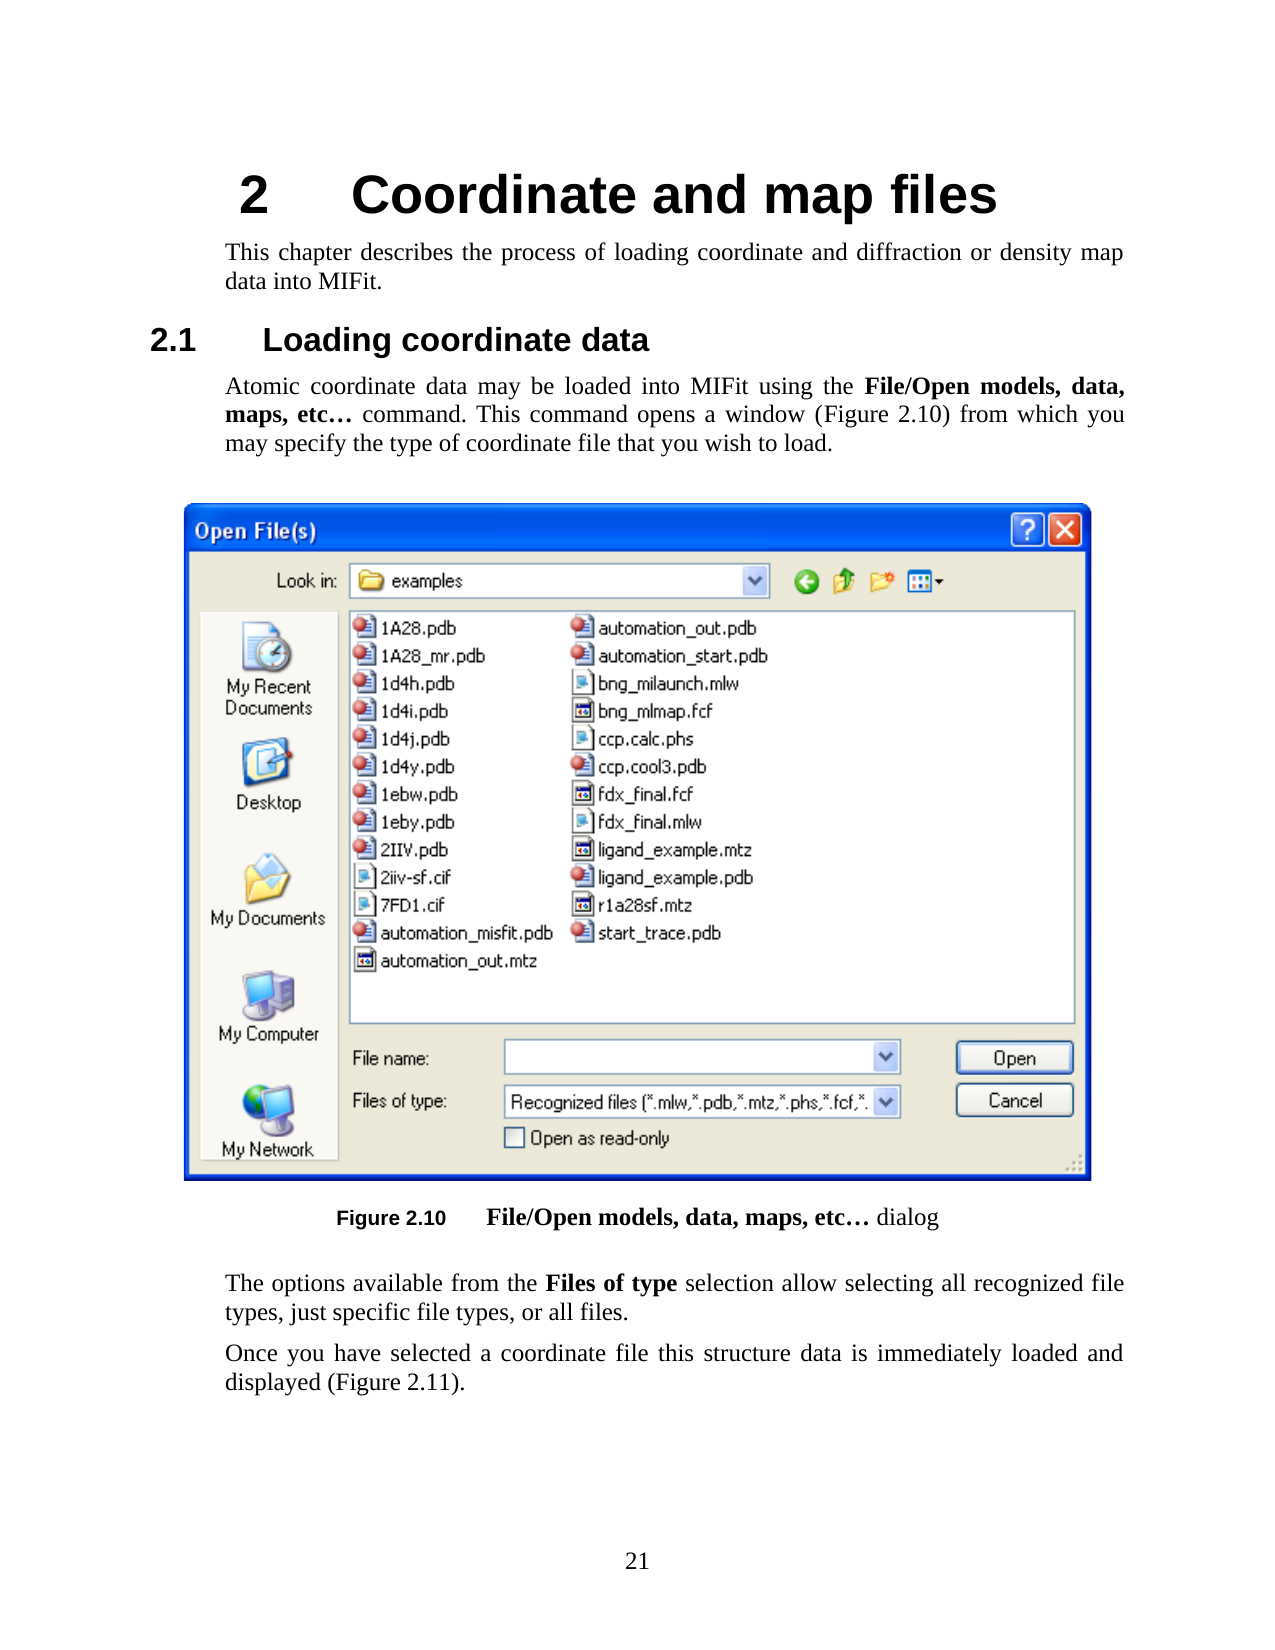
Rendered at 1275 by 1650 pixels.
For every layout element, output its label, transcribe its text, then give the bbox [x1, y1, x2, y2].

text This chapter describes the process of loading coordinate and diffraction or density map data into MIFit. [225, 237, 1125, 295]
text The options available from the Files of type selection allow selecting all recognized file types, just specific file types, or all files. [225, 1268, 1125, 1326]
subtitle Coordinate and map files [112, 162, 1125, 225]
picture [183, 503, 1092, 1181]
text Atomic coordinate data may be loaded into MIFit using the File/Open models, data, maps, etc… command. This command opens a window (Figure 2.10) from which you may specify the type of coordinate file that you wish to load. [225, 371, 1125, 457]
subtitle Loading coordinate data [150, 320, 1125, 358]
text Once you have selected a coordinate file this structure data is immediately loaded and displayed (Figure 2.11). [225, 1338, 1125, 1396]
text Figure 2.10 File/Open models, data, maps, etc… dialog [150, 1202, 1125, 1231]
